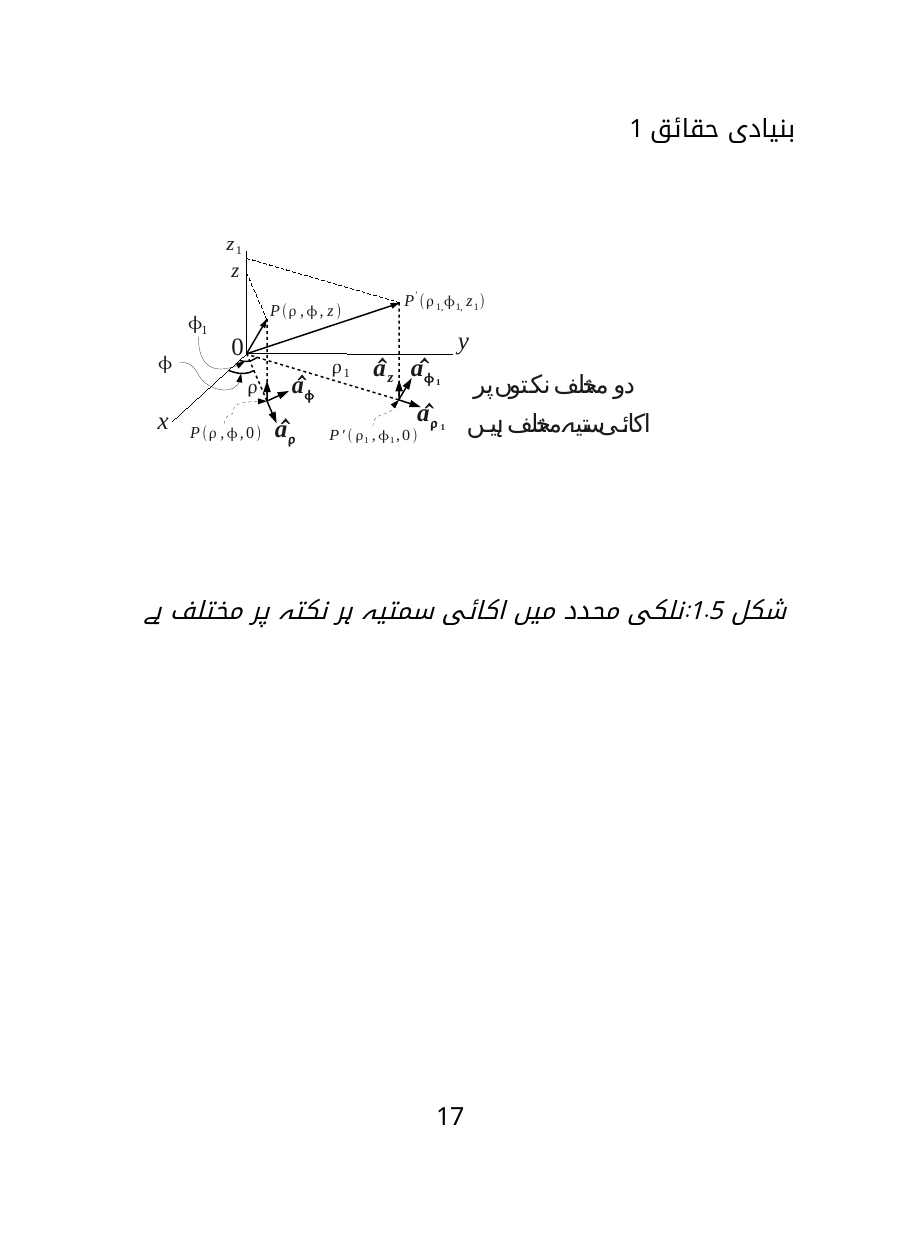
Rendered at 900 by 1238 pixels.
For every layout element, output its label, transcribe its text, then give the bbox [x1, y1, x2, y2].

text شکل 1.5:نلکی محدد میں اکائی سمتیہ ہر نکتہ پر مختلف ہے [114, 195, 786, 634]
